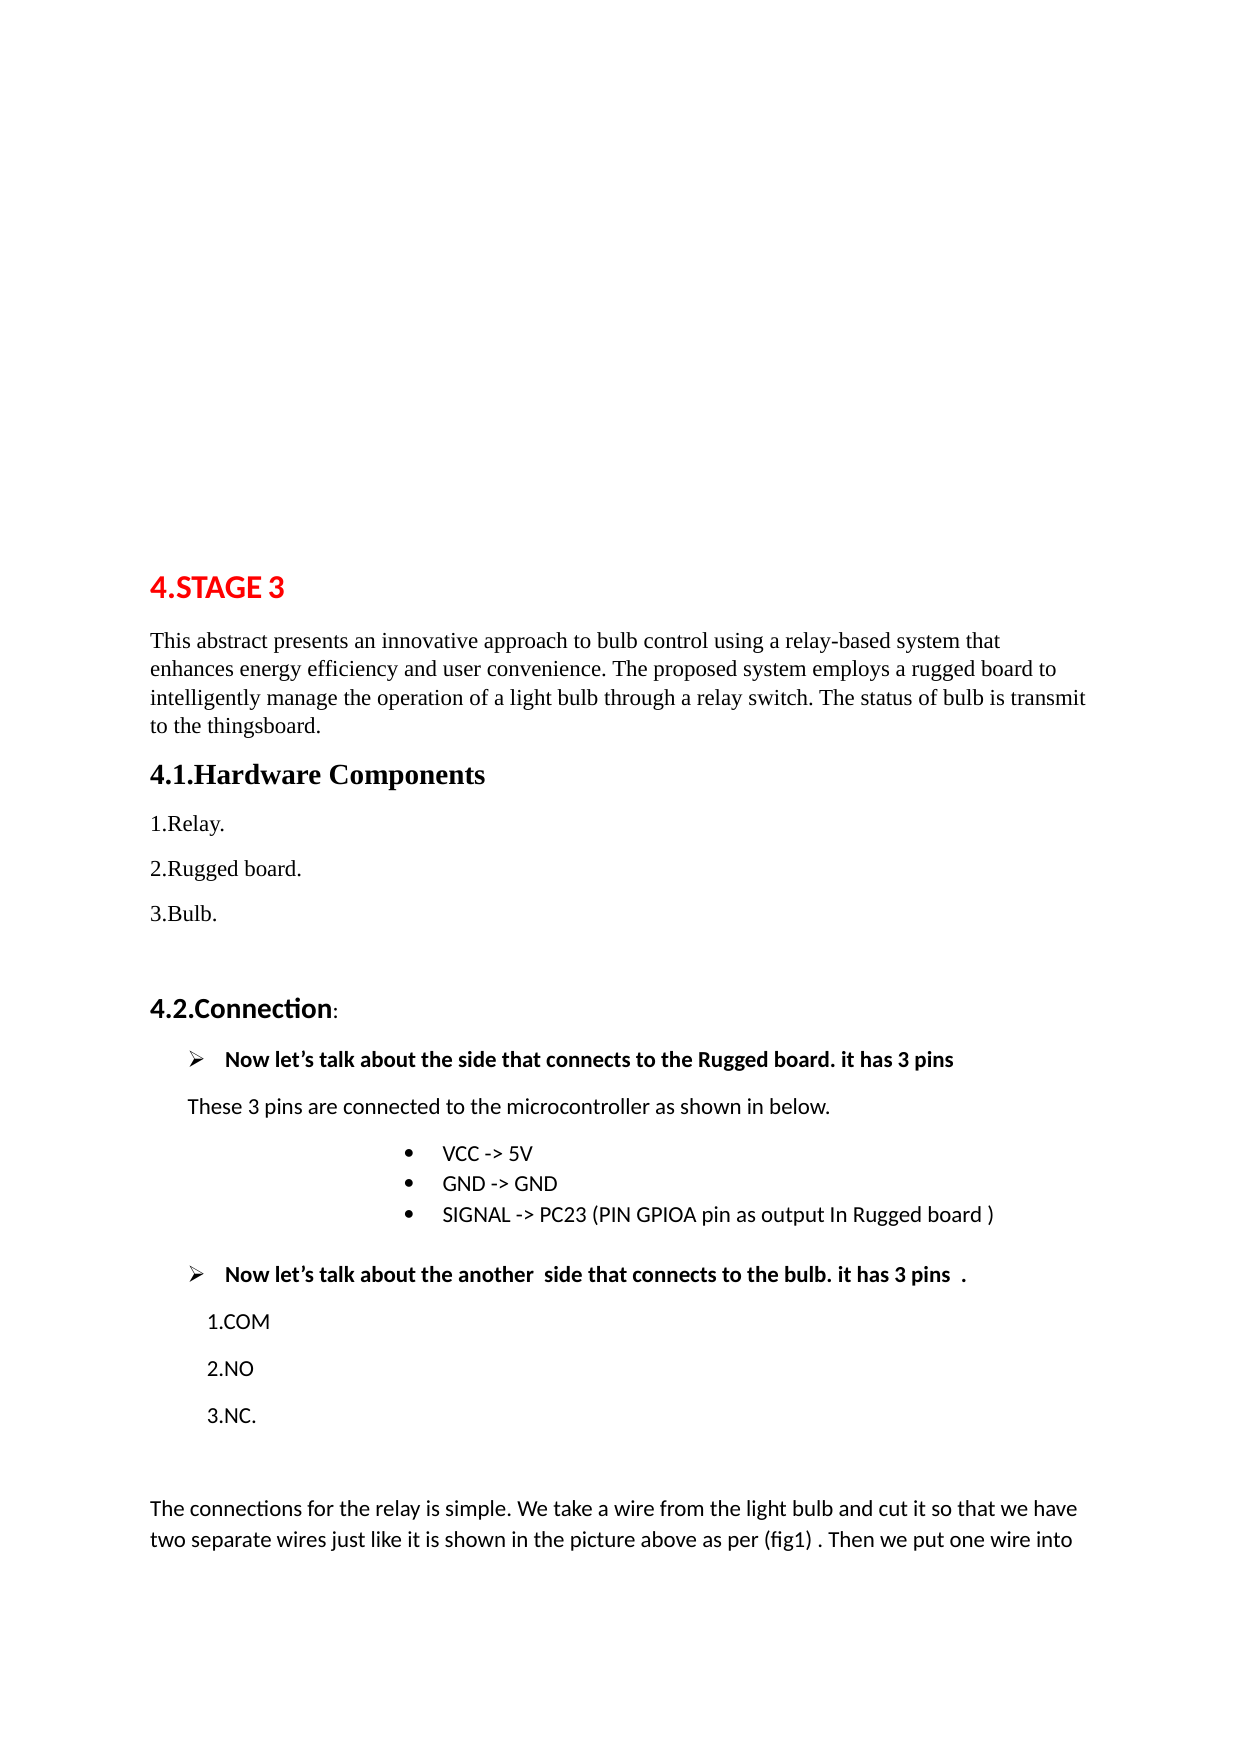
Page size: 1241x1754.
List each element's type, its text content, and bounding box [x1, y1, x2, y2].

list Now let’s talk about the side that connects to the Rugged board. it has 3 pins [187, 1046, 1090, 1074]
text 3.NC. [150, 1401, 1090, 1429]
text 2.NO [150, 1354, 1090, 1382]
list SIGNAL -> PC23 (PIN GPIOA pin as output In Rugged board ) [405, 1200, 1090, 1228]
list Now let’s talk about the another side that connects to the bulb. it has 3 pins . [187, 1260, 1090, 1288]
text This abstract presents an innovative approach to bulb control using a relay-based system that enhances energy efficiency and user convenience. The proposed system employs a rugged board to intelligently manage the operation of a light bulb through a relay switch. The status of bulb is transmit to the thingsboard. [150, 627, 1090, 738]
list GND -> GND [405, 1169, 1090, 1198]
text These 3 pins are connected to the microcontroller as shown in below. [187, 1092, 1090, 1121]
text 1.COM [150, 1307, 1090, 1335]
list VCC -> 5V [405, 1139, 1090, 1167]
text 2.Rugged board. [150, 855, 1090, 882]
text 4.1.Hardware Components [150, 757, 1090, 791]
text 4.STAGE 3 [150, 566, 1090, 607]
text The connections for the relay is simple. We take a wire from the light bulb and cut it so that we have two separate wires just like it is shown in the picture above as per (fig1) . Then we put one wire into [150, 1494, 1090, 1553]
text 4.2.Connection: [150, 991, 1090, 1026]
text 3.Bulb. [150, 900, 1090, 927]
text 1.Relay. [150, 810, 1090, 836]
